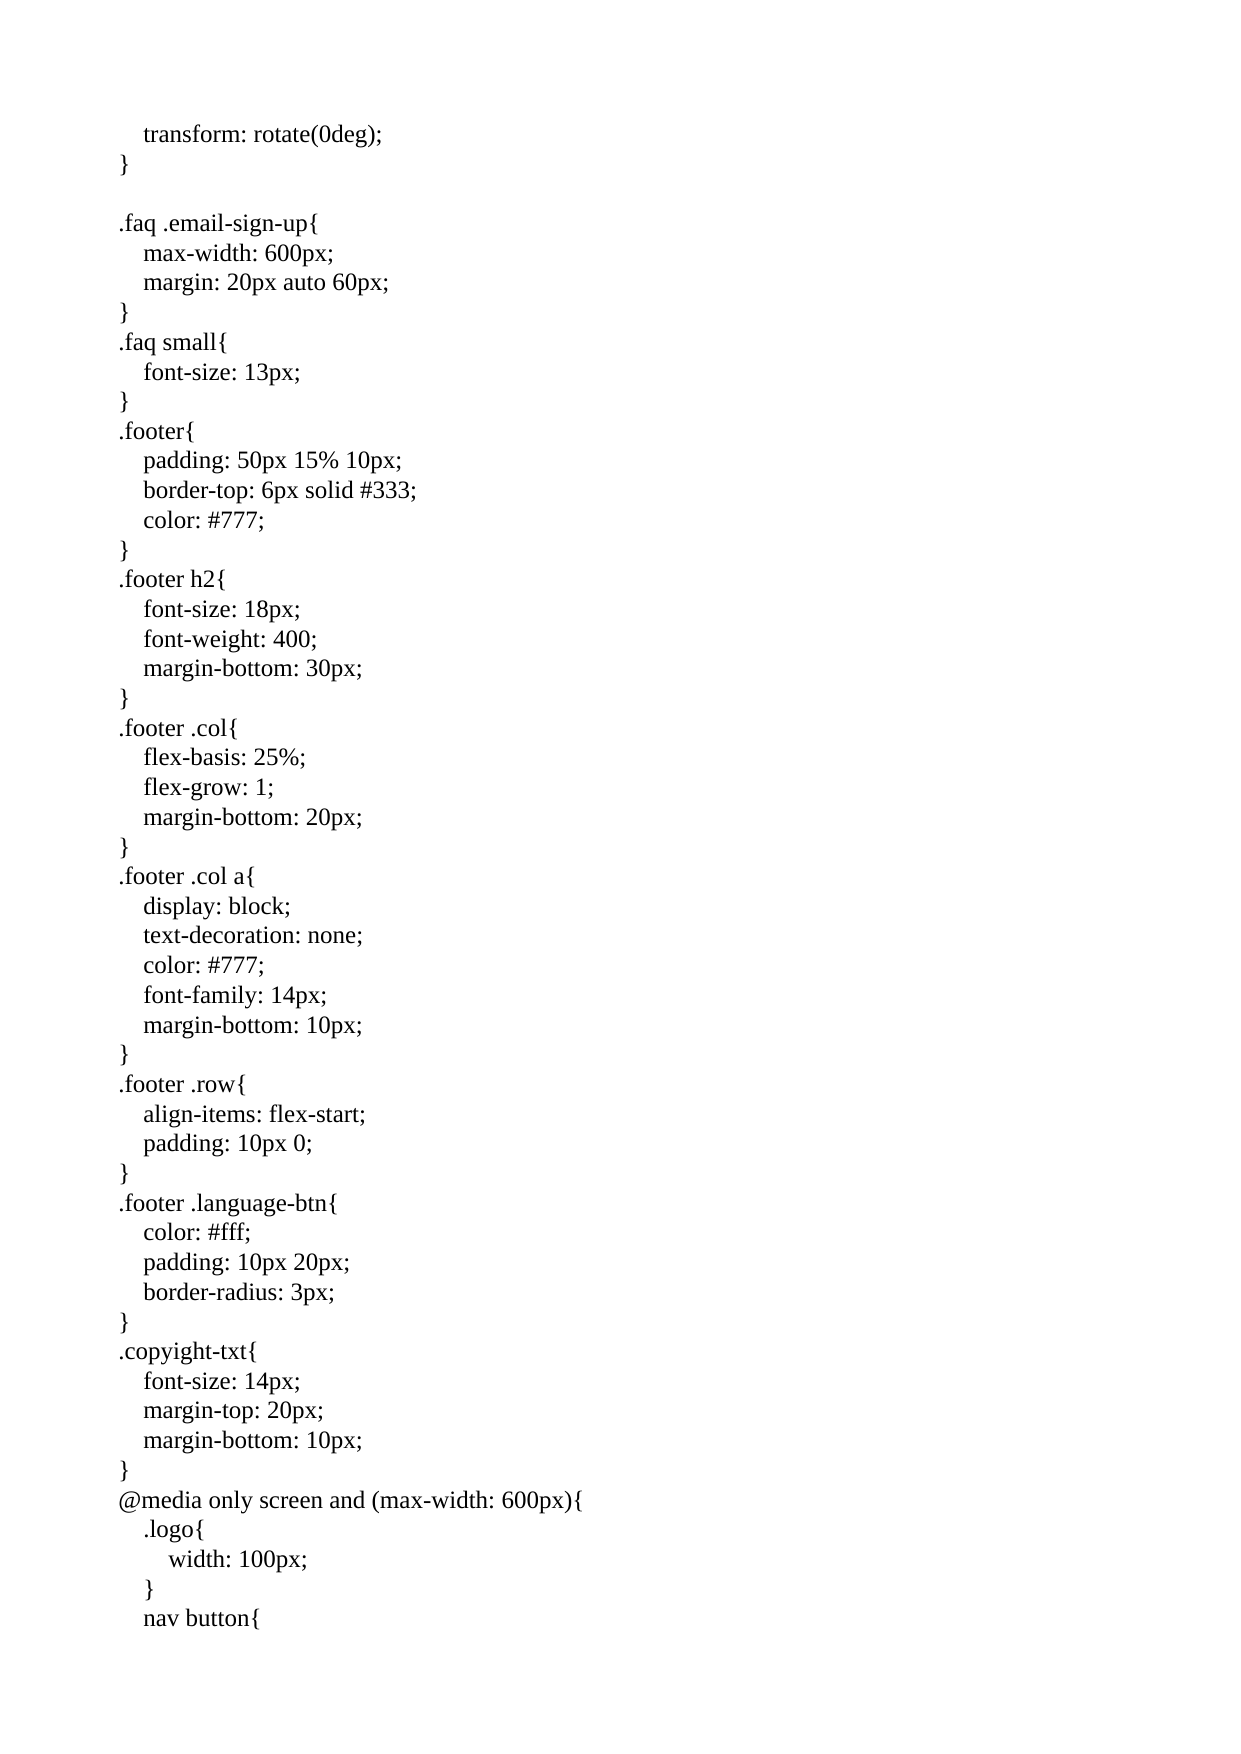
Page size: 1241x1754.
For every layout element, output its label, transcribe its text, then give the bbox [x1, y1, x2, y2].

text border-top: 6px solid #333; [118, 474, 1122, 504]
text @media only screen and (max-width: 600px){ [118, 1484, 1122, 1513]
text margin: 20px auto 60px; [118, 267, 1122, 296]
text .footer .row{ [118, 1068, 1122, 1098]
text align-items: flex-start; [118, 1098, 1122, 1127]
text font-family: 14px; [118, 979, 1122, 1009]
text } [118, 1157, 1122, 1187]
text .footer{ [118, 415, 1122, 445]
text color: #fff; [118, 1217, 1122, 1246]
text } [118, 1454, 1122, 1484]
text font-weight: 400; [118, 623, 1122, 652]
text .copyight-txt{ [118, 1335, 1122, 1365]
text } [118, 1306, 1122, 1335]
text } [118, 682, 1122, 712]
text font-size: 14px; [118, 1365, 1122, 1395]
text margin-bottom: 20px; [118, 801, 1122, 831]
text flex-grow: 1; [118, 771, 1122, 801]
text display: block; [118, 890, 1122, 920]
text } [118, 385, 1122, 415]
text color: #777; [118, 504, 1122, 534]
text color: #777; [118, 949, 1122, 979]
text .footer h2{ [118, 563, 1122, 593]
text width: 100px; [118, 1543, 1122, 1573]
text flex-basis: 25%; [118, 742, 1122, 771]
text max-width: 600px; [118, 237, 1122, 267]
text .footer .language-btn{ [118, 1187, 1122, 1217]
text padding: 10px 20px; [118, 1246, 1122, 1276]
text transform: rotate(0deg); [118, 118, 1122, 148]
text padding: 10px 0; [118, 1127, 1122, 1157]
text } [118, 148, 1122, 177]
text } [118, 534, 1122, 563]
text padding: 50px 15% 10px; [118, 445, 1122, 474]
text nav button{ [118, 1602, 1122, 1632]
text .faq .email-sign-up{ [118, 207, 1122, 237]
text margin-bottom: 30px; [118, 652, 1122, 682]
text .footer .col{ [118, 712, 1122, 742]
text .footer .col a{ [118, 860, 1122, 890]
text .faq small{ [118, 326, 1122, 356]
text } [118, 1038, 1122, 1068]
text margin-top: 20px; [118, 1395, 1122, 1424]
text border-radius: 3px; [118, 1276, 1122, 1306]
text } [118, 1573, 1122, 1602]
text } [118, 296, 1122, 326]
text margin-bottom: 10px; [118, 1009, 1122, 1038]
text font-size: 13px; [118, 356, 1122, 385]
text margin-bottom: 10px; [118, 1424, 1122, 1454]
text .logo{ [118, 1513, 1122, 1543]
text text-decoration: none; [118, 920, 1122, 949]
text } [118, 831, 1122, 860]
text font-size: 18px; [118, 593, 1122, 623]
